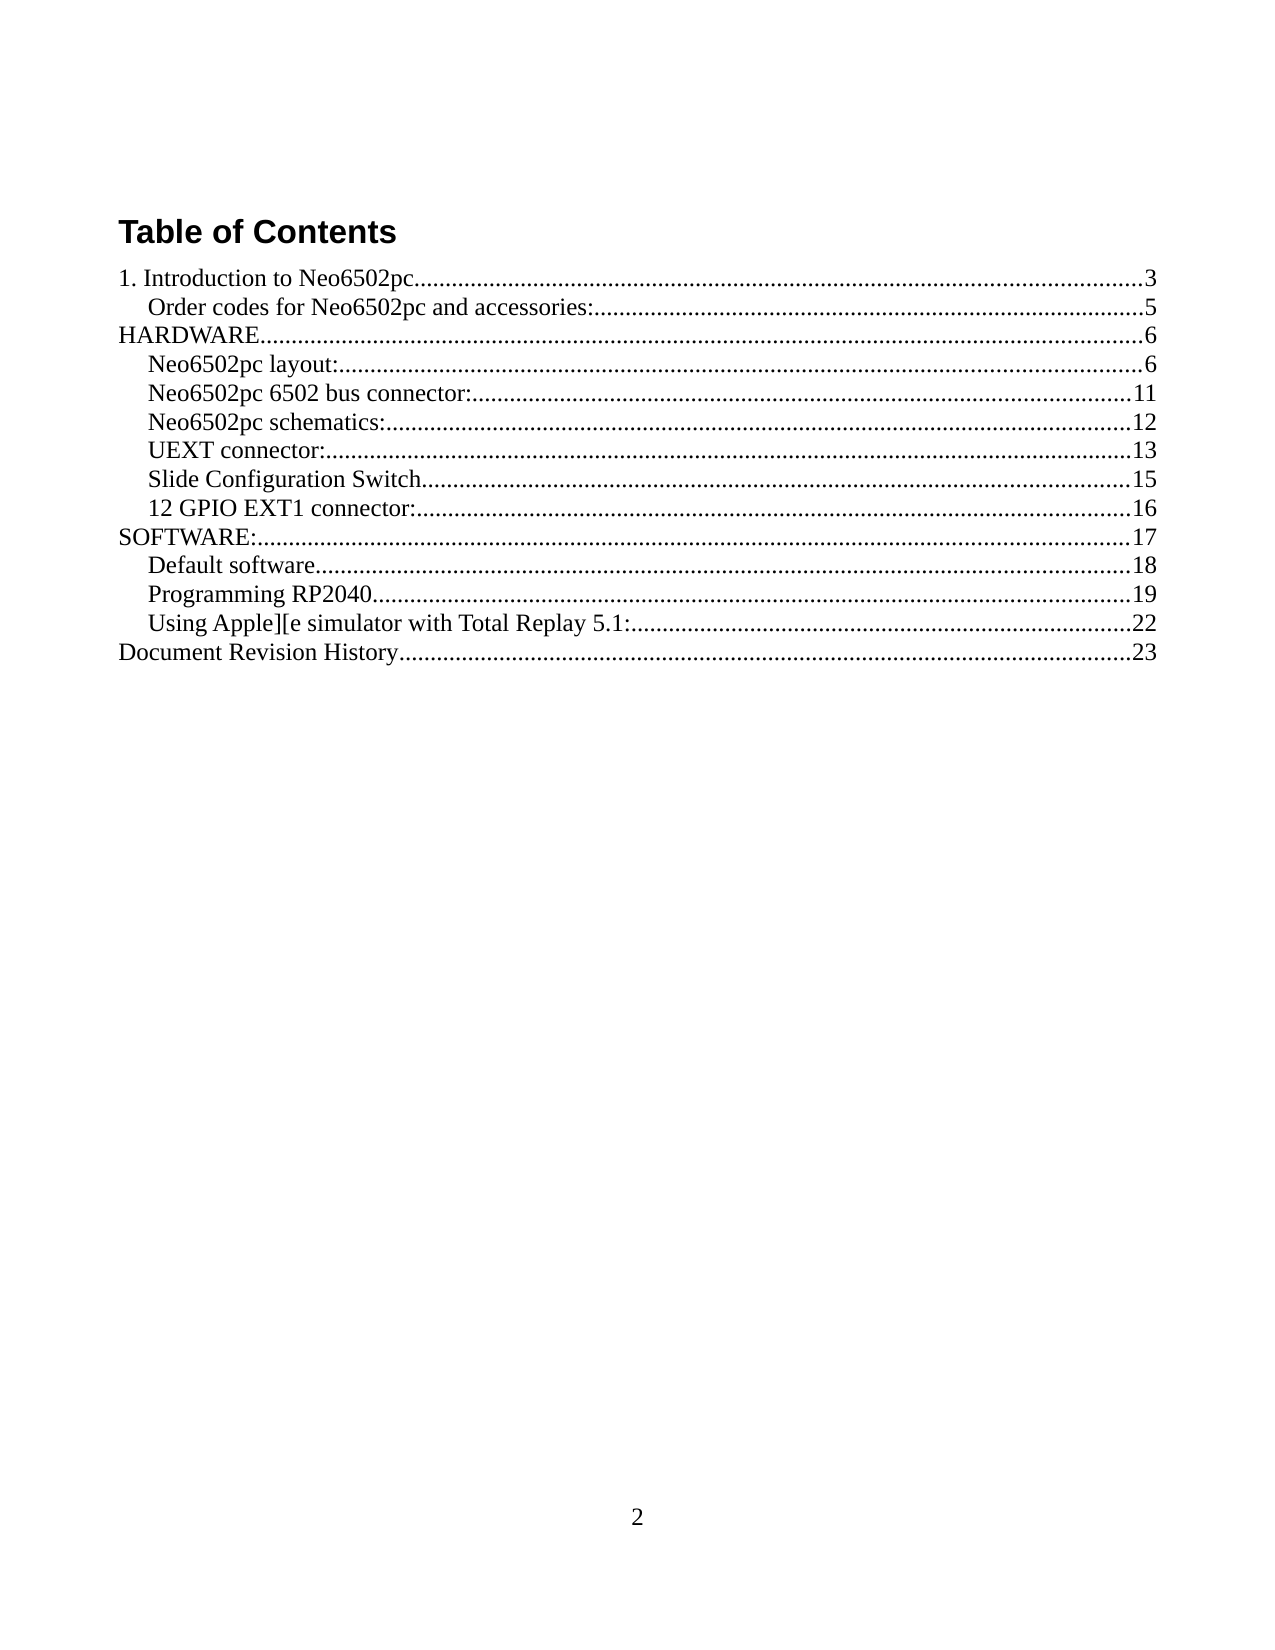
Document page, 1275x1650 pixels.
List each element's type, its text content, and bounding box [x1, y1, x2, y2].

text Default software 18 [148, 550, 1157, 579]
text HARDWARE 6 [118, 320, 1157, 349]
text 12 GPIO EXT1 connector: 16 [148, 493, 1157, 522]
text 1. Introduction to Neo6502pc 3 [118, 263, 1157, 292]
text Neo6502pc 6502 bus connector: 11 [148, 378, 1157, 407]
text Using Apple][e simulator with Total Replay 5.1: 22 [148, 608, 1157, 637]
text Neo6502pc schematics: 12 [148, 407, 1157, 435]
text SOFTWARE: 17 [118, 522, 1157, 550]
text Programming RP2040 19 [148, 579, 1157, 608]
text Order codes for Neo6502pc and accessories: 5 [148, 292, 1157, 320]
text Neo6502pc layout: 6 [148, 349, 1157, 378]
text Slide Configuration Switch 15 [148, 464, 1157, 493]
text UEXT connector: 13 [148, 435, 1157, 464]
subtitle Table of Contents [118, 212, 1157, 250]
text Document Revision History 23 [118, 637, 1157, 665]
